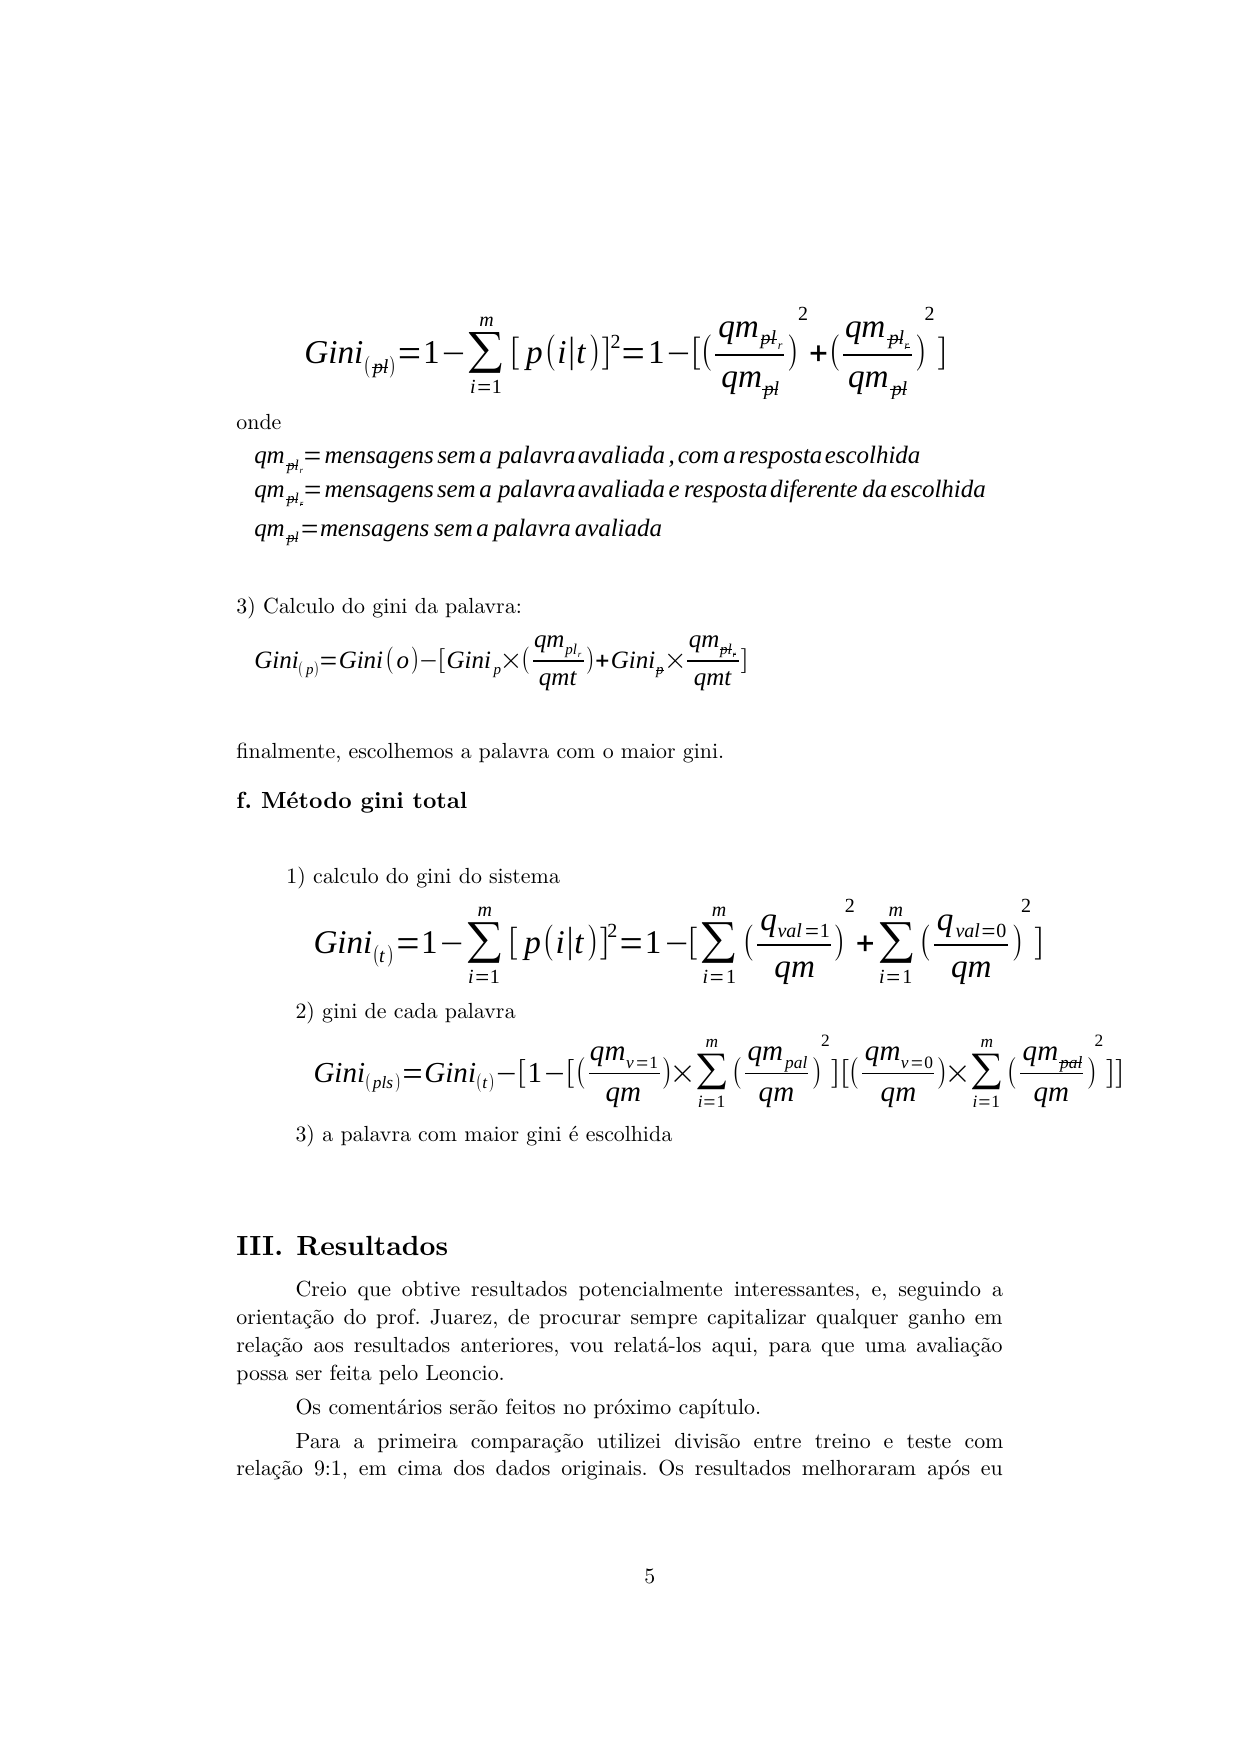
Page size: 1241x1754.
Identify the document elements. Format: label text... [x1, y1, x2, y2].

text 3) a palavra com maior gini é escolhida [236, 1117, 1004, 1148]
text 2) gini de cada palavra [236, 994, 1004, 1025]
subtitle Resultados [236, 1226, 1004, 1262]
text onde [236, 405, 1004, 436]
text 1) calculo do gini do sistema [236, 859, 1004, 890]
text Os comentários serão feitos no próximo capítulo. [236, 1392, 1004, 1420]
text Creio que obtive resultados potencialmente interessantes, e, seguindo a orientação do prof. Juarez, de procurar sempre capitalizar qualquer ganho em relação aos resultados anteriores, vou relatá-los aqui, para que uma avaliação possa ser feita pelo Leoncio. [236, 1274, 1004, 1386]
subtitle Método gini total [236, 782, 1004, 816]
text finalmente, escolhemos a palavra com o maior gini. [236, 734, 1004, 765]
text 3) Calculo do gini da palavra: [236, 589, 1004, 620]
text Para a primeira comparação utilizei divisão entre treino e teste com relação 9:1, em cima dos dados originais. Os resultados melhoraram após eu [236, 1426, 1004, 1482]
